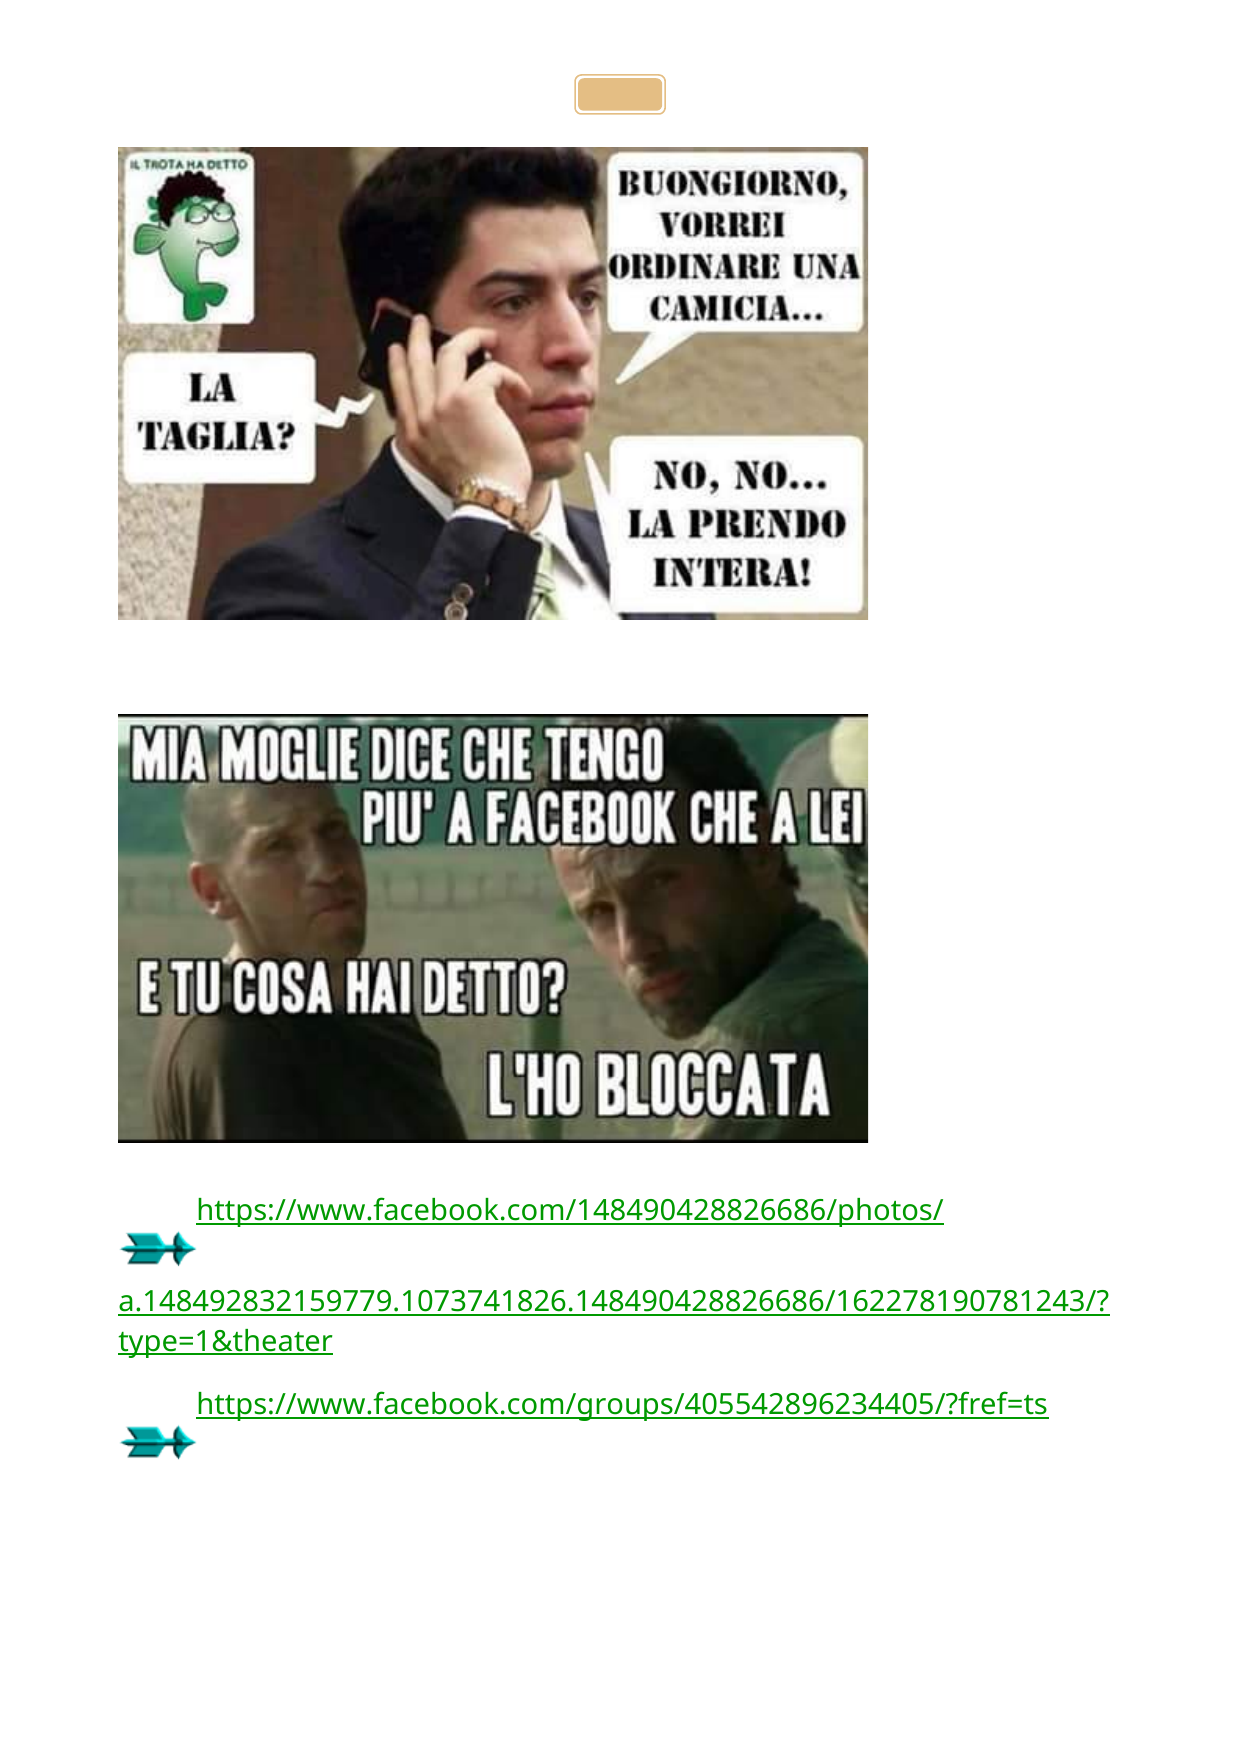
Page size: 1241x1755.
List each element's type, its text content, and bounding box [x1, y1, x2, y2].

text https://www.facebook.com/148490428826686/photos/a.148492832159779.1073741826.148490428826686/162278190781243/?type=1&theater [118, 1189, 1122, 1359]
text https://www.facebook.com/groups/405542896234405/?fref=ts [118, 1383, 1122, 1474]
